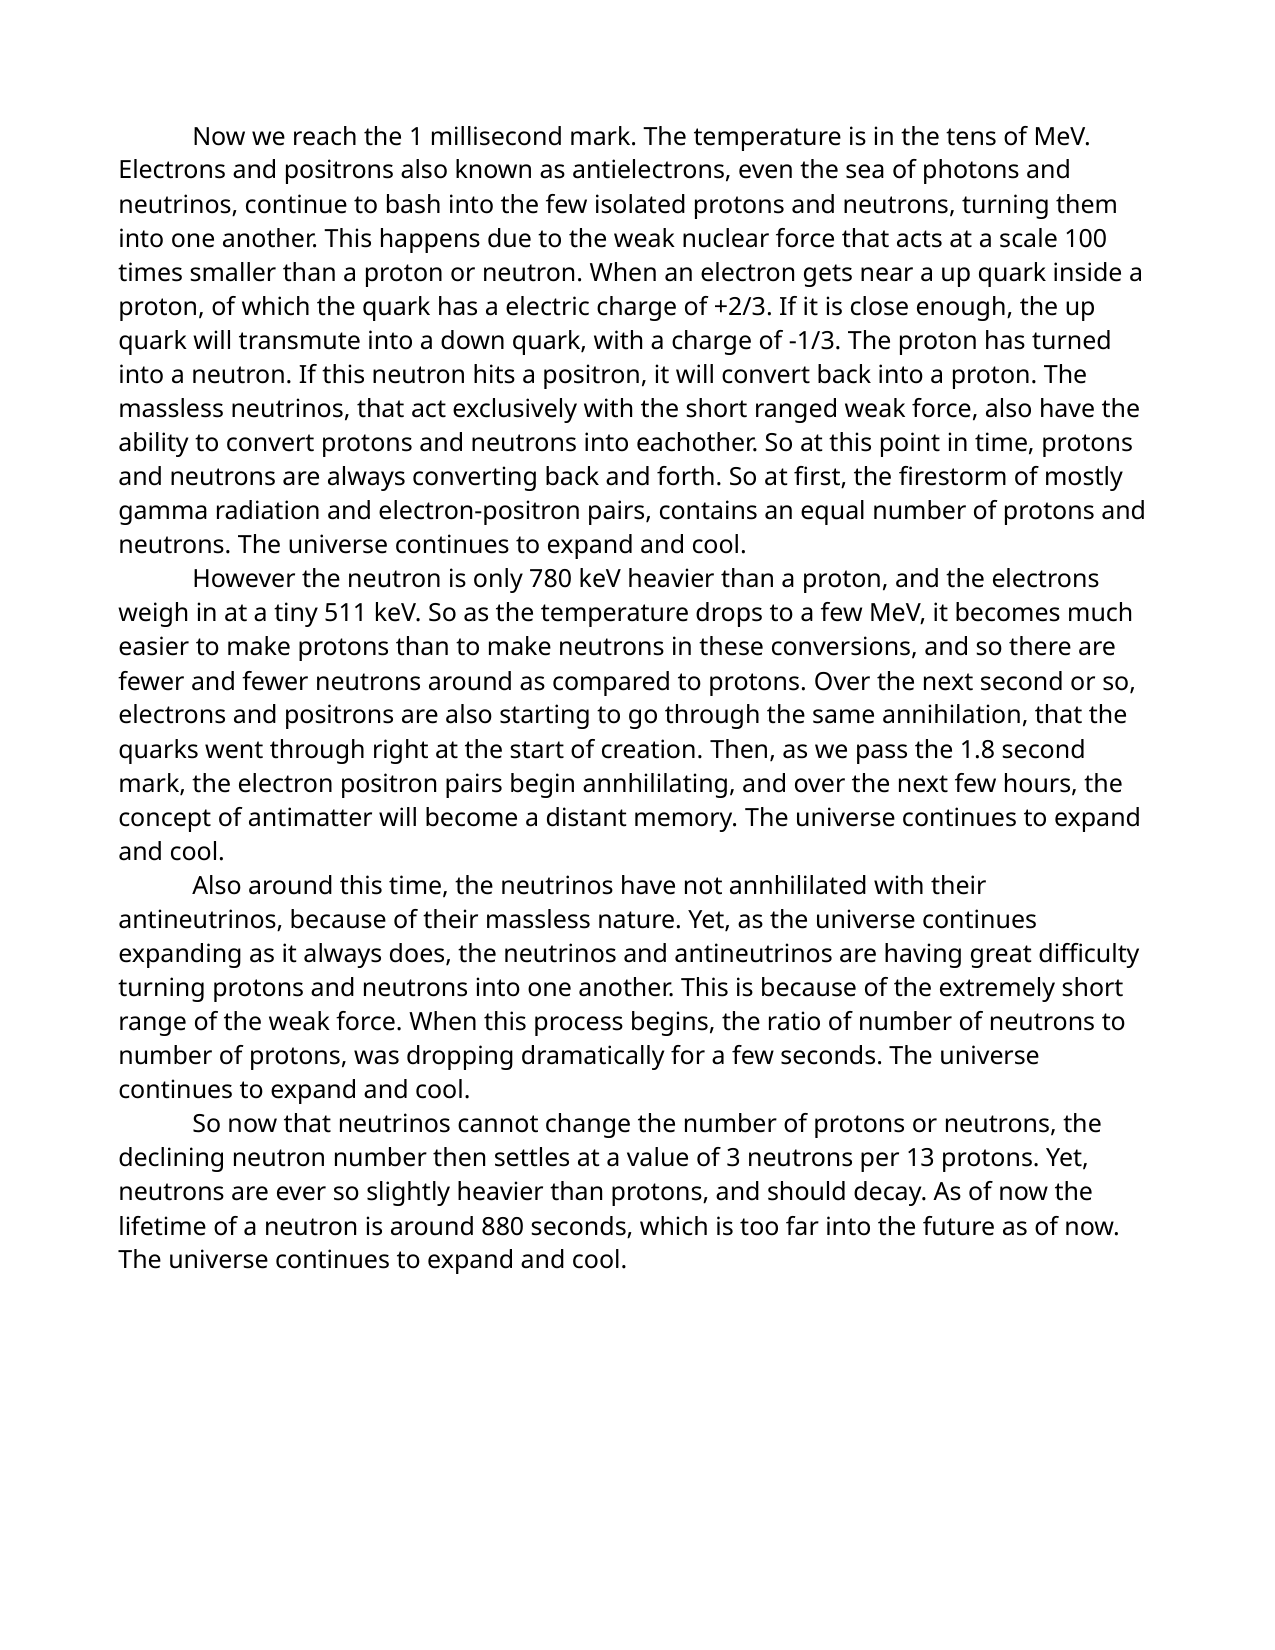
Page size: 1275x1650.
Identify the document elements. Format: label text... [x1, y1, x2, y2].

text Also around this time, the neutrinos have not annhililated with their antineutrinos, because of their massless nature. Yet, as the universe continues expanding as it always does, the neutrinos and antineutrinos are having great difficulty turning protons and neutrons into one another. This is because of the extremely short range of the weak force. When this process begins, the ratio of number of neutrons to number of protons, was dropping dramatically for a few seconds. The universe continues to expand and cool. [118, 867, 1157, 1106]
text So now that neutrinos cannot change the number of protons or neutrons, the declining neutron number then settles at a value of 3 neutrons per 13 protons. Yet, neutrons are ever so slightly heavier than protons, and should decay. As of now the lifetime of a neutron is around 880 seconds, which is too far into the future as of now. The universe continues to expand and cool. [118, 1106, 1157, 1276]
text Now we reach the 1 millisecond mark. The temperature is in the tens of MeV. Electrons and positrons also known as antielectrons, even the sea of photons and neutrinos, continue to bash into the few isolated protons and neutrons, turning them into one another. This happens due to the weak nuclear force that acts at a scale 100 times smaller than a proton or neutron. When an electron gets near a up quark inside a proton, of which the quark has a electric charge of +2/3. If it is close enough, the up quark will transmute into a down quark, with a charge of -1/3. The proton has turned into a neutron. If this neutron hits a positron, it will convert back into a proton. The massless neutrinos, that act exclusively with the short ranged weak force, also have the ability to convert protons and neutrons into eachother. So at this point in time, protons and neutrons are always converting back and forth. So at first, the firestorm of mostly gamma radiation and electron-positron pairs, contains an equal number of protons and neutrons. The universe continues to expand and cool. [118, 118, 1157, 561]
text However the neutron is only 780 keV heavier than a proton, and the electrons weigh in at a tiny 511 keV. So as the temperature drops to a few MeV, it becomes much easier to make protons than to make neutrons in these conversions, and so there are fewer and fewer neutrons around as compared to protons. Over the next second or so, electrons and positrons are also starting to go through the same annihilation, that the quarks went through right at the start of creation. Then, as we pass the 1.8 second mark, the electron positron pairs begin annhililating, and over the next few hours, the concept of antimatter will become a distant memory. The universe continues to expand and cool. [118, 561, 1157, 867]
